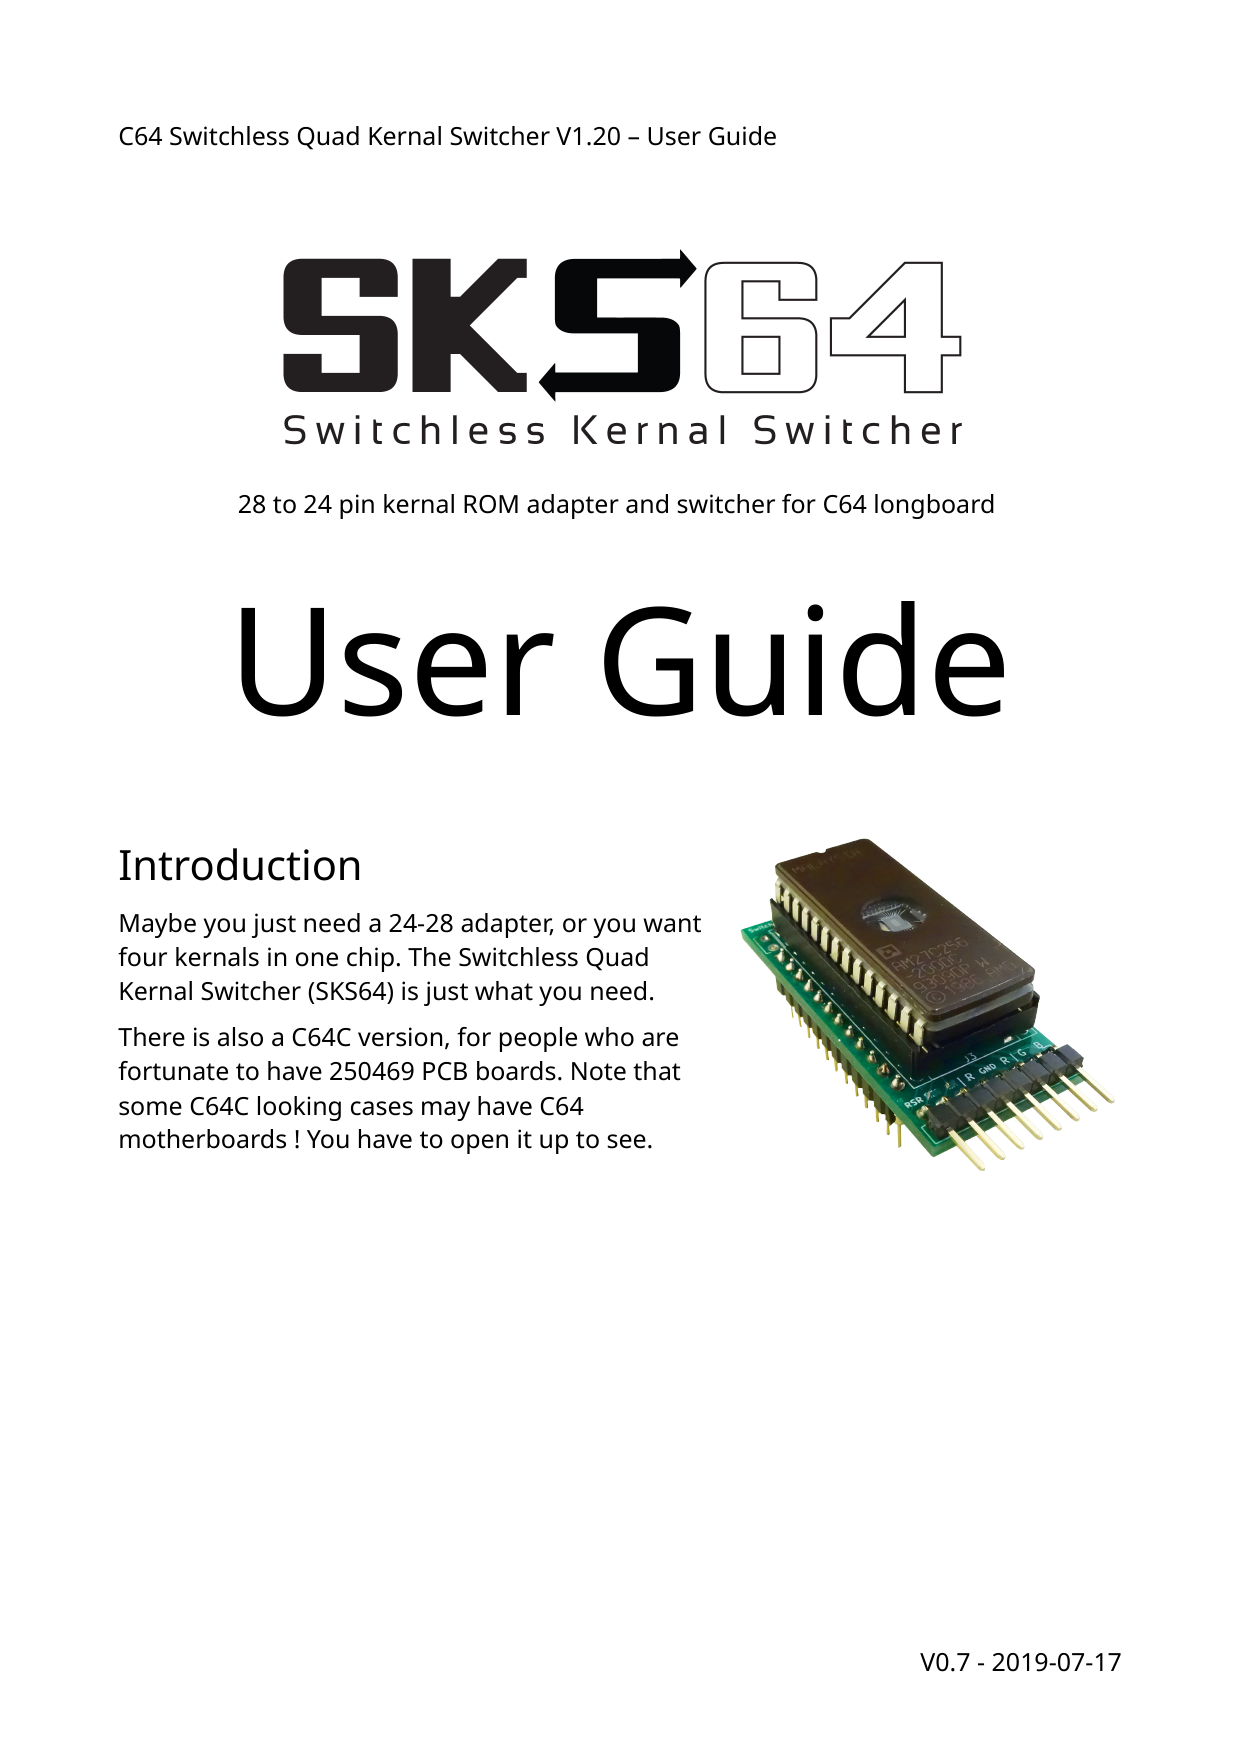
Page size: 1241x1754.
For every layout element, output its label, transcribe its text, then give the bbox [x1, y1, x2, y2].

text User Guide [118, 554, 1122, 759]
text There is also a C64C version, for people who are fortunate to have 250469 PCB boards. Note that some C64C looking cases may have C64 motherboards ! You have to open it up to see. [118, 1020, 718, 1156]
picture [264, 243, 976, 453]
picture [718, 825, 1129, 1179]
text Maybe you just need a 24-28 adapter, or you want four kernals in one chip. The Switchless Quad Kernal Switcher (SKS64) is just what you need. [118, 905, 718, 1007]
subtitle Introduction [118, 836, 718, 893]
text 28 to 24 pin kernal ROM adapter and switcher for C64 longboard [118, 486, 1122, 521]
